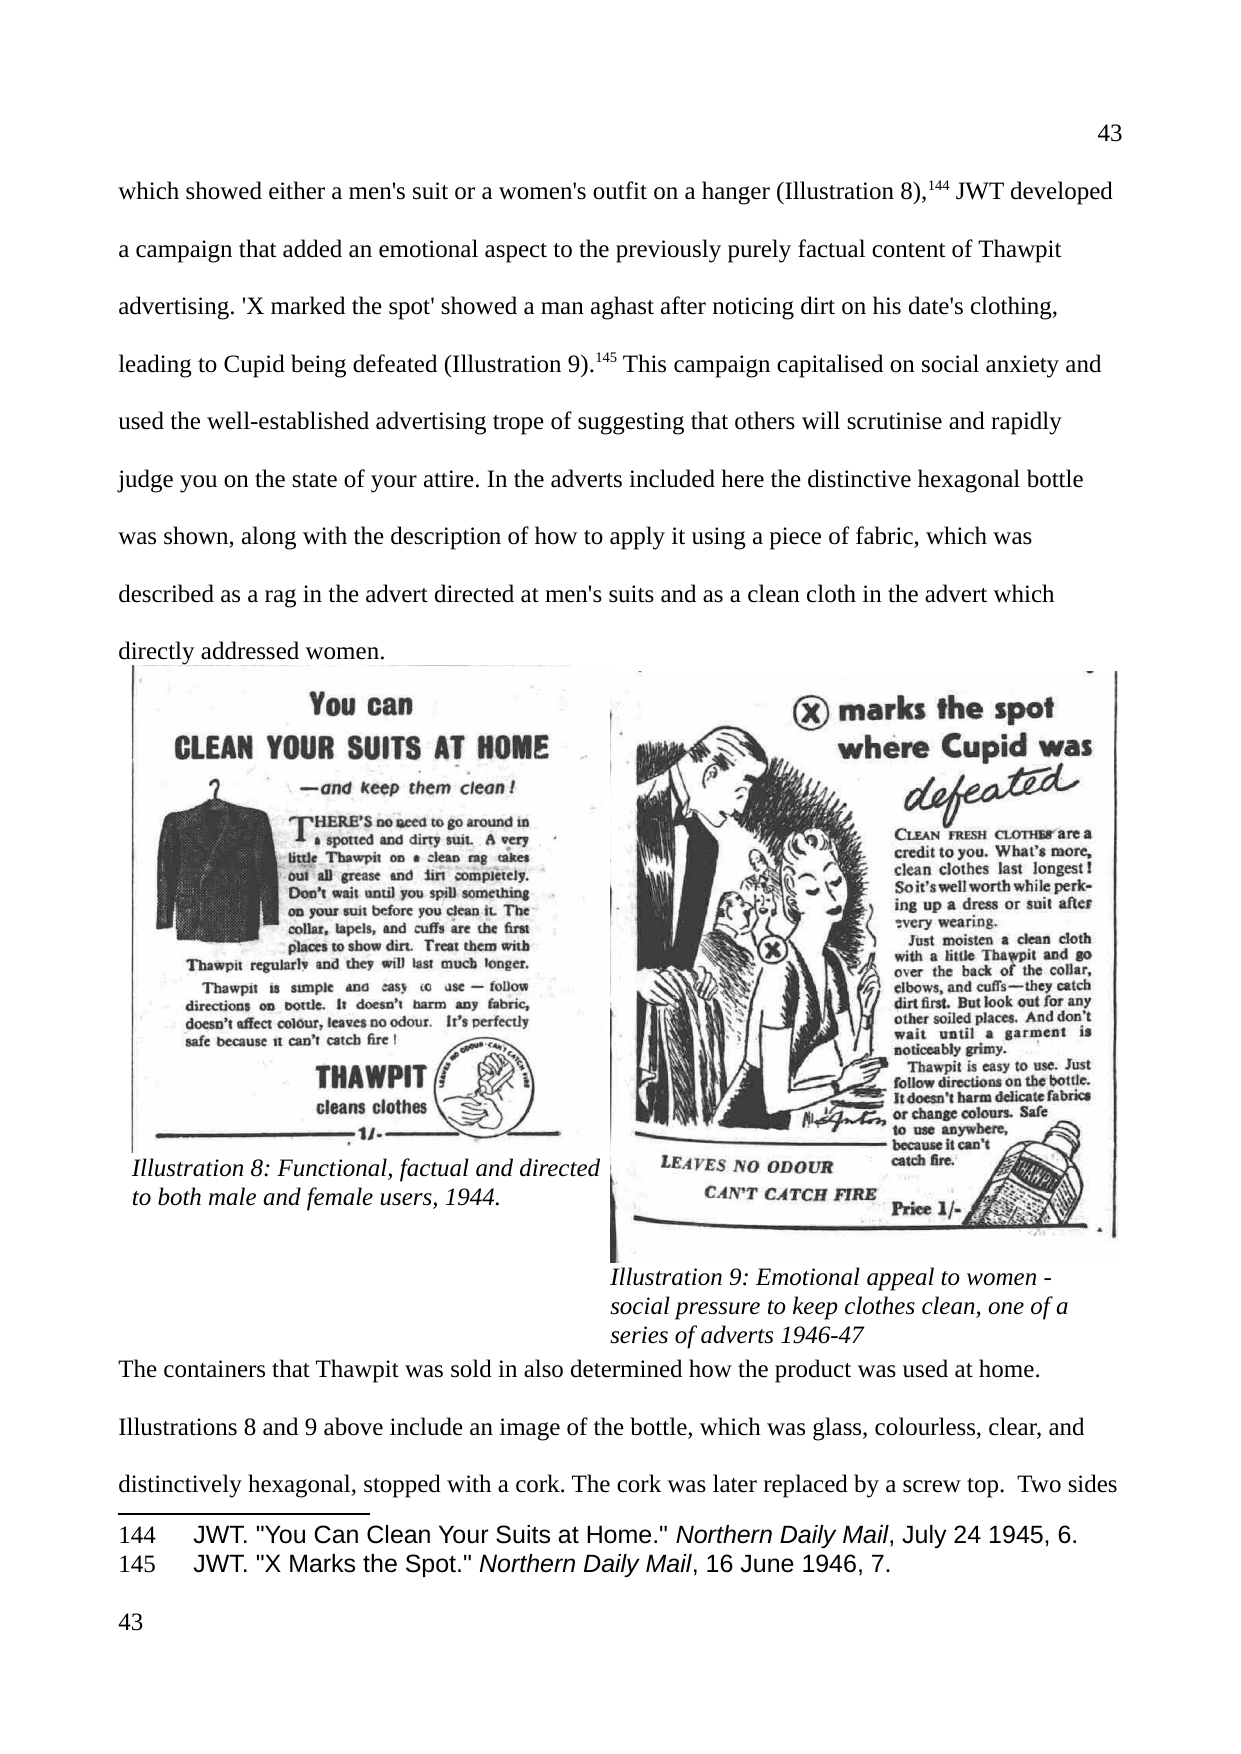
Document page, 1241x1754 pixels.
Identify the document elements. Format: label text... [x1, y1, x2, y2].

text The containers that Thawpit was sold in also determined how the product was used at home. Illustrations 8 and 9 above include an image of the bottle, which was glass, colourless, clear, and distinctively hexagonal, stopped with a cork. The cork was later replaced by a screw top. Two sides [118, 1354, 1122, 1498]
text Illustration 8: Functional, factual and directed to both male and female users, 1944. [132, 1153, 604, 1210]
picture [610, 671, 1119, 1263]
text Illustration 9: Emotional appeal to women - social pressure to keep clothes clean, one of a series of adverts 1946-47 [610, 1263, 1118, 1348]
text JWT. "You Can Clean Your Suits at Home." Northern Daily Mail, July 24 1945, 6. [118, 1520, 1122, 1549]
text JWT. "X Marks the Spot." Northern Daily Mail, 16 June 1946, 7. [118, 1549, 1122, 1578]
text which showed either a men's suit or a women's outfit on a hanger (Illustration 8), JWT developed a campaign that added an emotional aspect to the previously purely factual content of Thawpit advertising. 'X marked the spot' showed a man aghast after noticing dirt on his date's clothing, leading to Cupid being defeated (Illustration 9). This campaign capitalised on social anxiety and used the well-established advertising trope of suggesting that others will scrutinise and rapidly judge you on the state of your attire. In the adverts included here the distinctive hexagonal bottle was shown, along with the description of how to apply it using a piece of fabric, which was described as a rag in the advert directed at men's suits and as a clean cloth in the advert which directly addressed women. [118, 176, 1122, 665]
picture [131, 665, 604, 1153]
